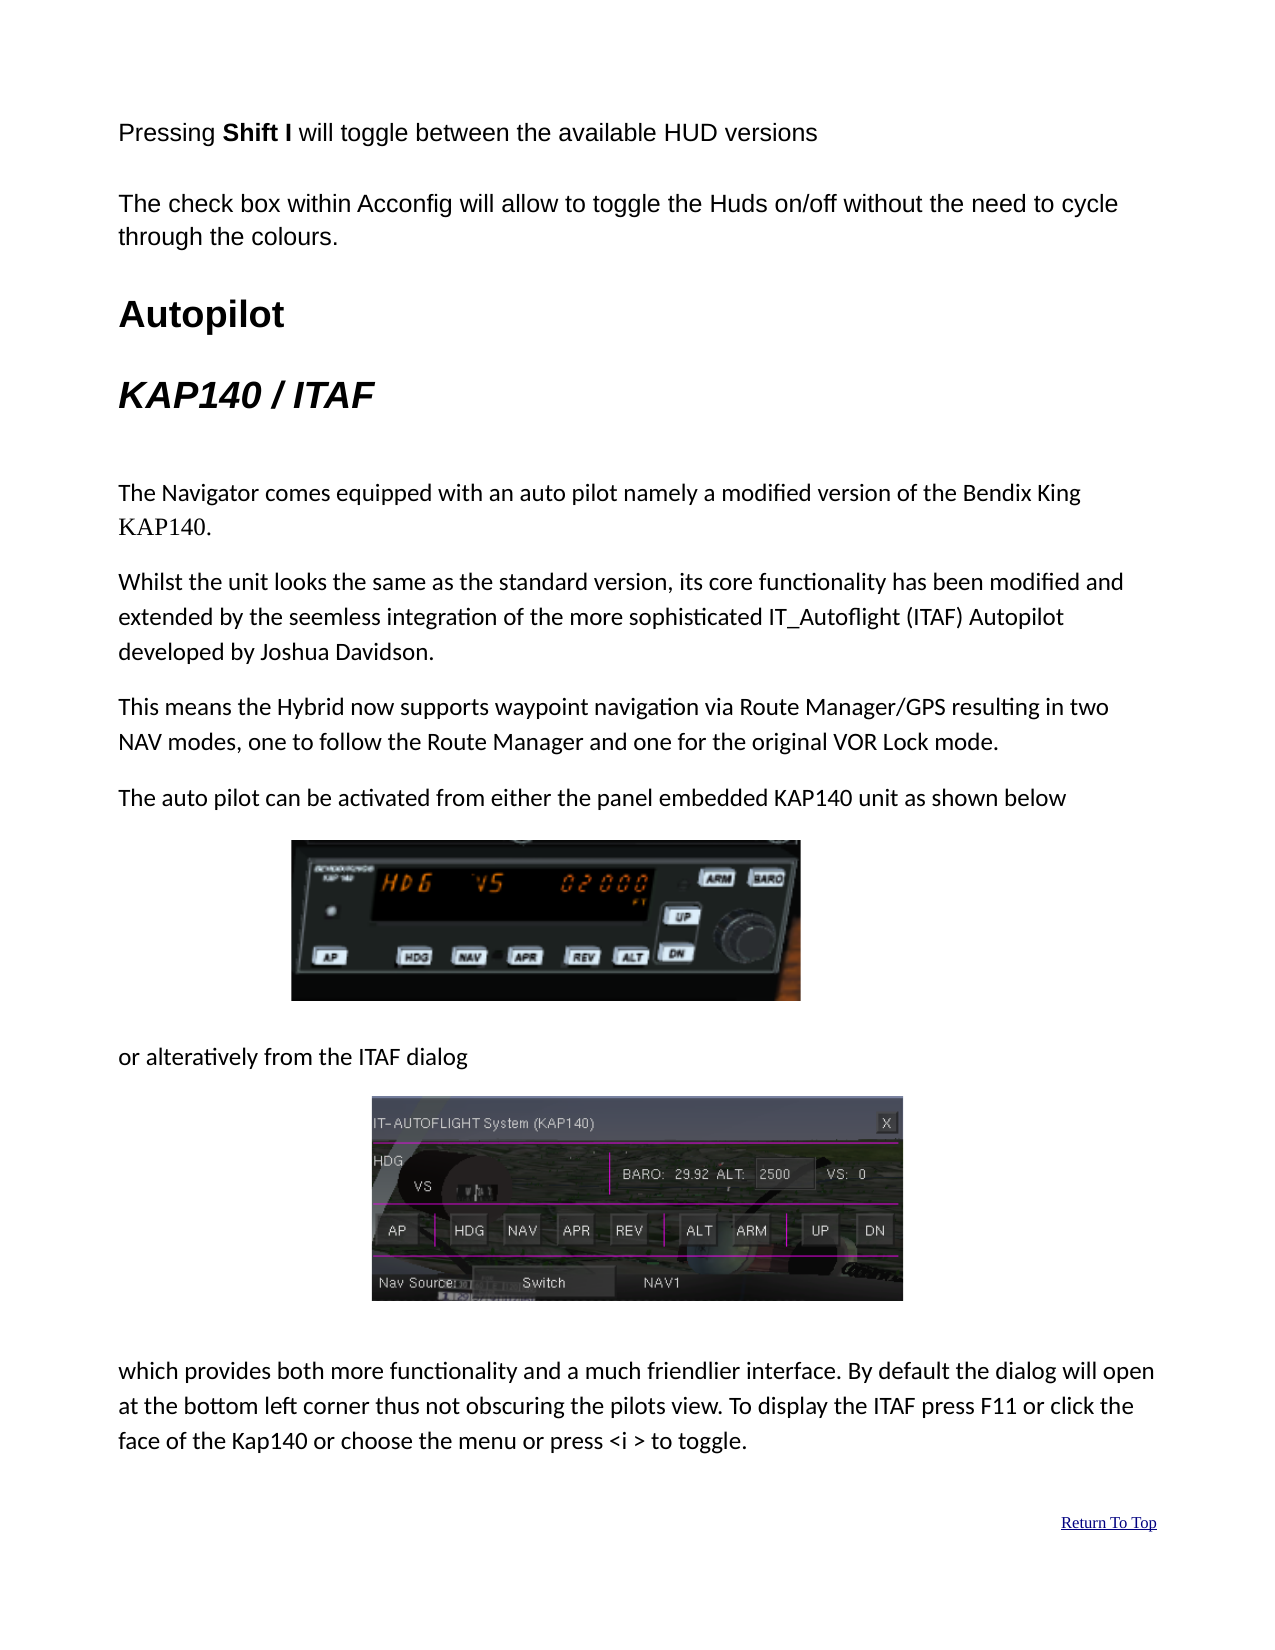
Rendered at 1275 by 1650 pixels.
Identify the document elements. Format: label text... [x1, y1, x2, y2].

text The Navigator comes equipped with an auto pilot namely a modified version of the Bendix King KAP140. [118, 477, 1157, 541]
picture [291, 840, 801, 1001]
text The check box within Acconfig will allow to toggle the Huds on/off without the need to cycle through the colours. [118, 189, 1157, 250]
text Pressing Shift I will toggle between the available HUD versions [118, 118, 1157, 147]
text or alteratively from the ITAF dialog [118, 1006, 1157, 1071]
text The auto pilot can be activated from either the panel embedded KAP140 unit as shown below [118, 782, 1157, 813]
subtitle KAP140 / ITAF [118, 373, 1157, 417]
text This means the Hybrid now supports waypoint navigation via Route Manager/GPS resulting in two NAV modes, one to follow the Route Manager and one for the original VOR Lock mode. [118, 692, 1157, 757]
text which provides both more functionality and a much friendlier interface. By default the dialog will open at the bottom left corner thus not obscuring the pilots view. To display the ITAF press F11 or click the face of the Kap140 or choose the menu or press <i > to toggle. [118, 1355, 1157, 1455]
subtitle Autopilot [118, 292, 1157, 336]
text Whilst the unit looks the same as the standard version, its core functionality has been modified and extended by the seemless integration of the more sophisticated IT_Autoflight (ITAF) Autopilot developed by Joshua Davidson. [118, 566, 1157, 666]
picture [371, 1096, 904, 1301]
